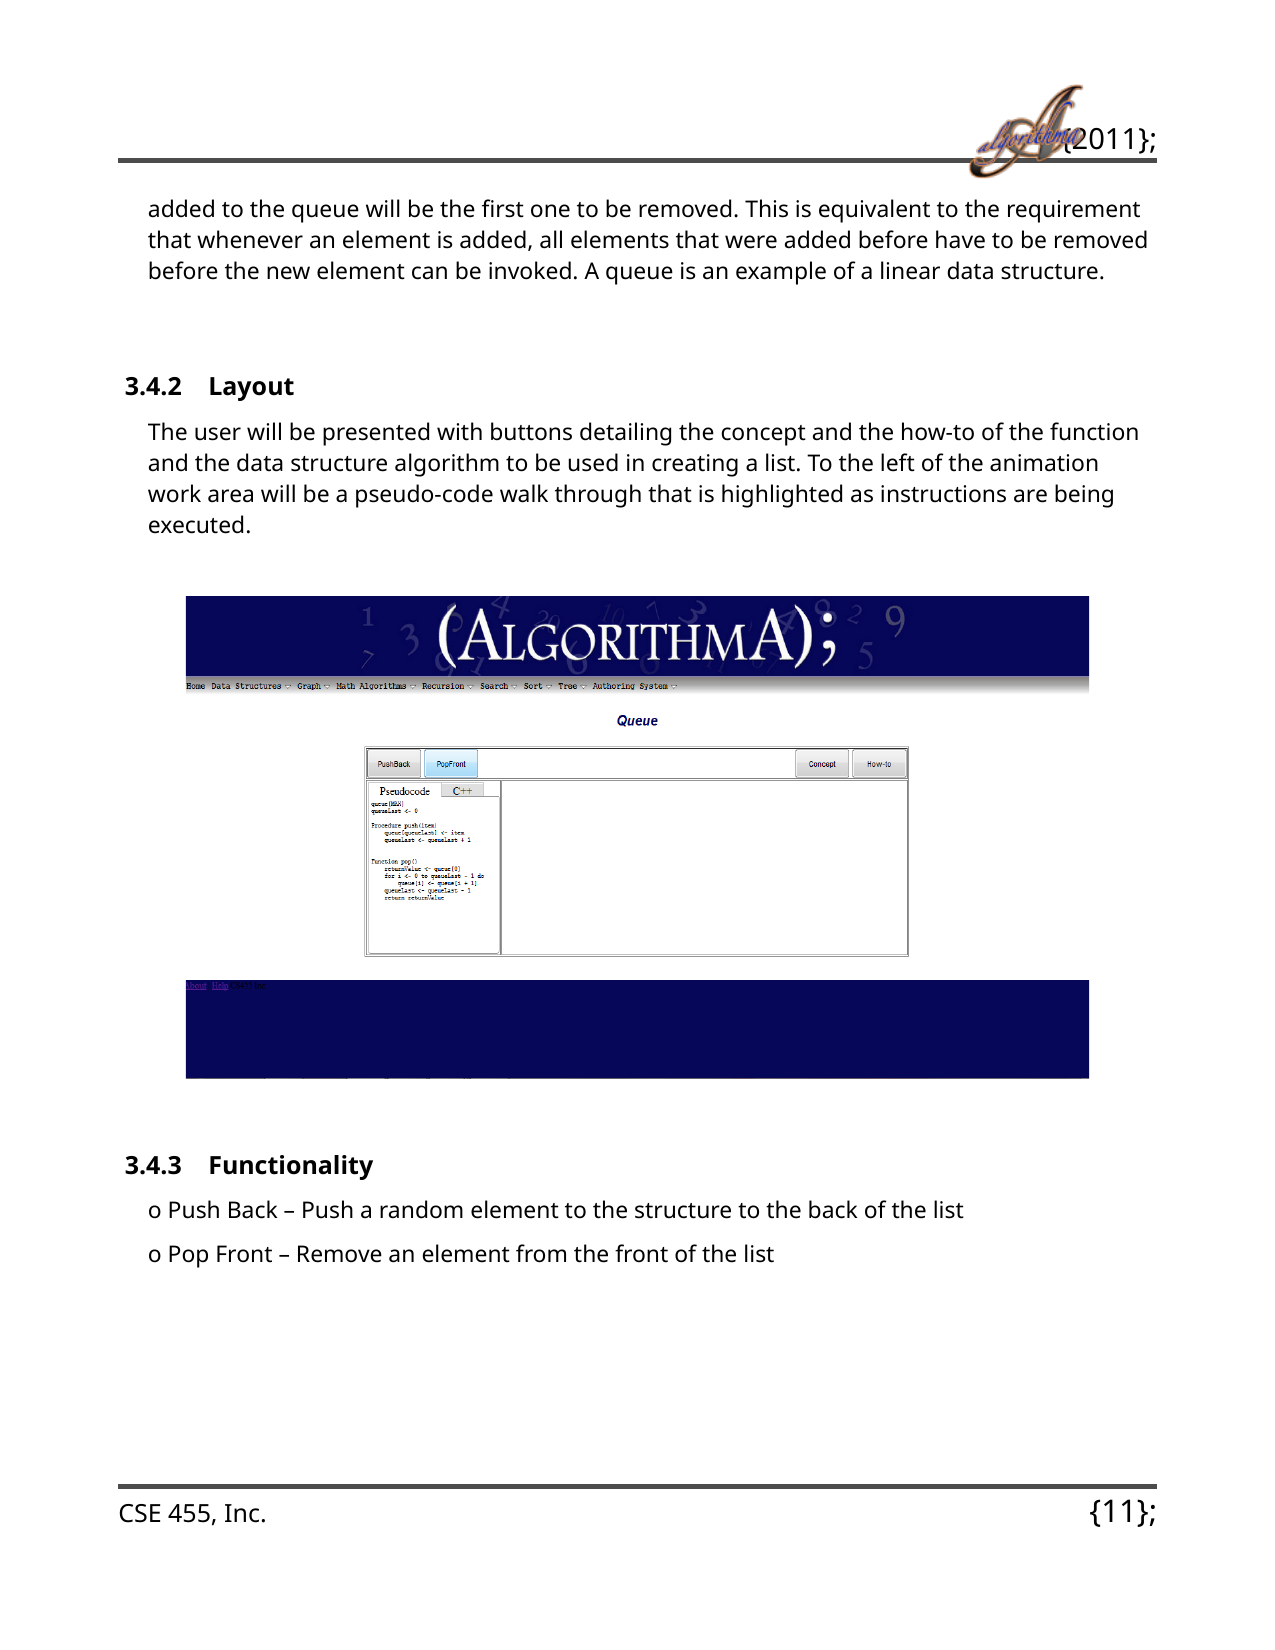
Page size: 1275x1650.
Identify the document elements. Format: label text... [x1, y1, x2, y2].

text o Push Back – Push a random element to the structure to the back of the list [148, 1194, 1157, 1225]
picture [185, 596, 1090, 1079]
subtitle Functionality [118, 1147, 1157, 1181]
subtitle Layout [118, 369, 1157, 403]
picture [966, 83, 1087, 180]
text o Pop Front – Remove an element from the front of the list [148, 1238, 1157, 1269]
text added to the queue will be the first one to be removed. This is equivalent to the requirement that whenever an element is added, all elements that were added before have to be removed before the new element can be invoked. A queue is an example of a linear data structure. [148, 192, 1157, 286]
text The user will be presented with buttons detailing the concept and the how-to of the function and the data structure algorithm to be used in creating a list. To the left of the animation work area will be a pseudo-code walk through that is highlighted as instructions are being executed. [148, 415, 1157, 540]
